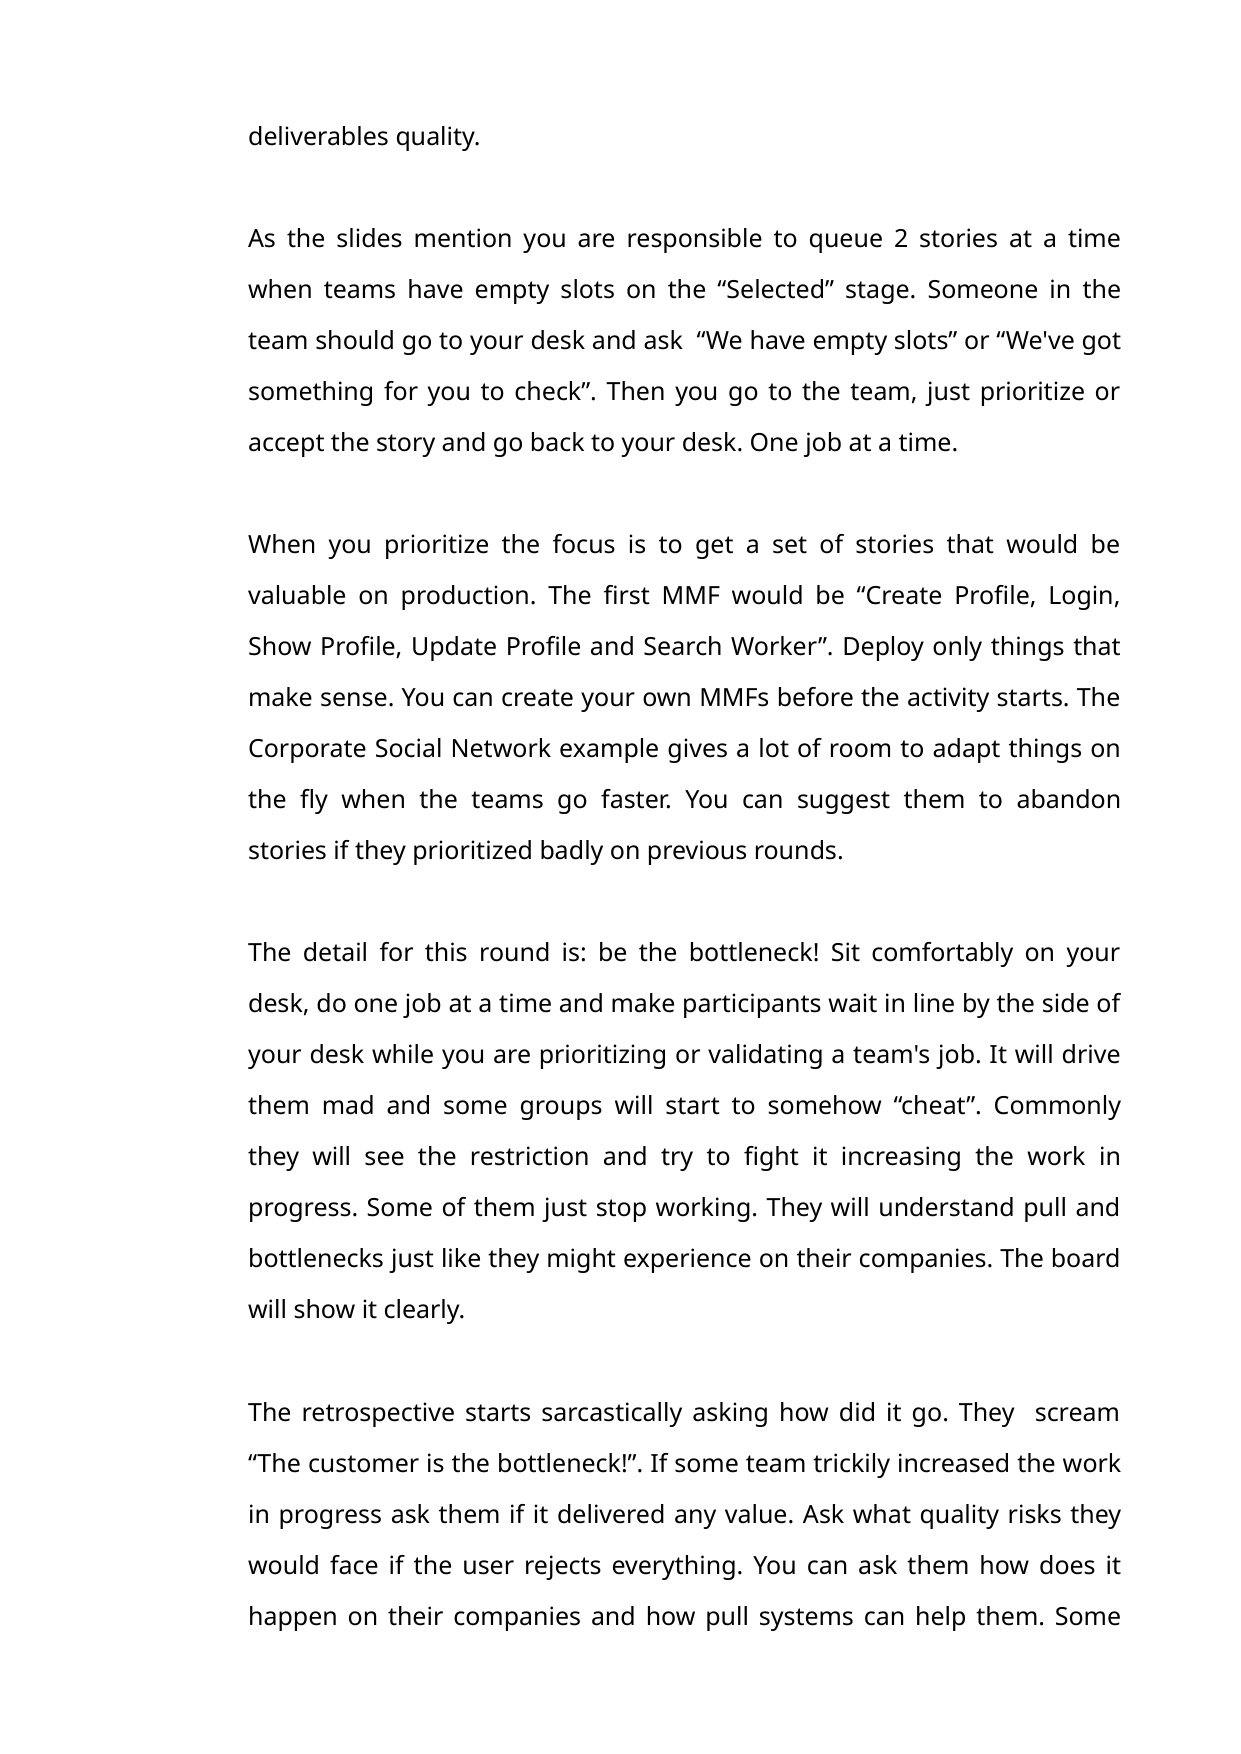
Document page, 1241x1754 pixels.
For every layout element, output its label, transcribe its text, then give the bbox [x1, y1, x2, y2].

text When you prioritize the focus is to get a set of stories that would be valuable on production. The first MMF would be “Create Profile, Login, Show Profile, Update Profile and Search Worker”. Deploy only things that make sense. You can create your own MMFs before the activity starts. The Corporate Social Network example gives a lot of room to adapt things on the fly when the teams go faster. You can suggest them to abandon stories if they prioritized badly on previous rounds. [248, 526, 1122, 867]
text As the slides mention you are responsible to queue 2 stories at a time when teams have empty slots on the “Selected” stage. Someone in the team should go to your desk and ask “We have empty slots” or “We've got something for you to check”. Then you go to the team, just prioritize or accept the story and go back to your desk. One job at a time. [248, 220, 1122, 458]
text The detail for this round is: be the bottleneck! Sit comfortably on your desk, do one job at a time and make participants wait in line by the side of your desk while you are prioritizing or validating a team's job. It will drive them mad and some groups will start to somehow “cheat”. Commonly they will see the restriction and try to fight it increasing the work in progress. Some of them just stop working. They will understand pull and bottlenecks just like they might experience on their companies. The board will show it clearly. [248, 935, 1122, 1326]
text The retrospective starts sarcastically asking how did it go. They scream “The customer is the bottleneck!”. If some team trickily increased the work in progress ask them if it delivered any value. Ask what quality risks they would face if the user rejects everything. You can ask them how does it happen on their companies and how pull systems can help them. Some [248, 1394, 1122, 1632]
list deliverables quality. [248, 118, 1122, 152]
